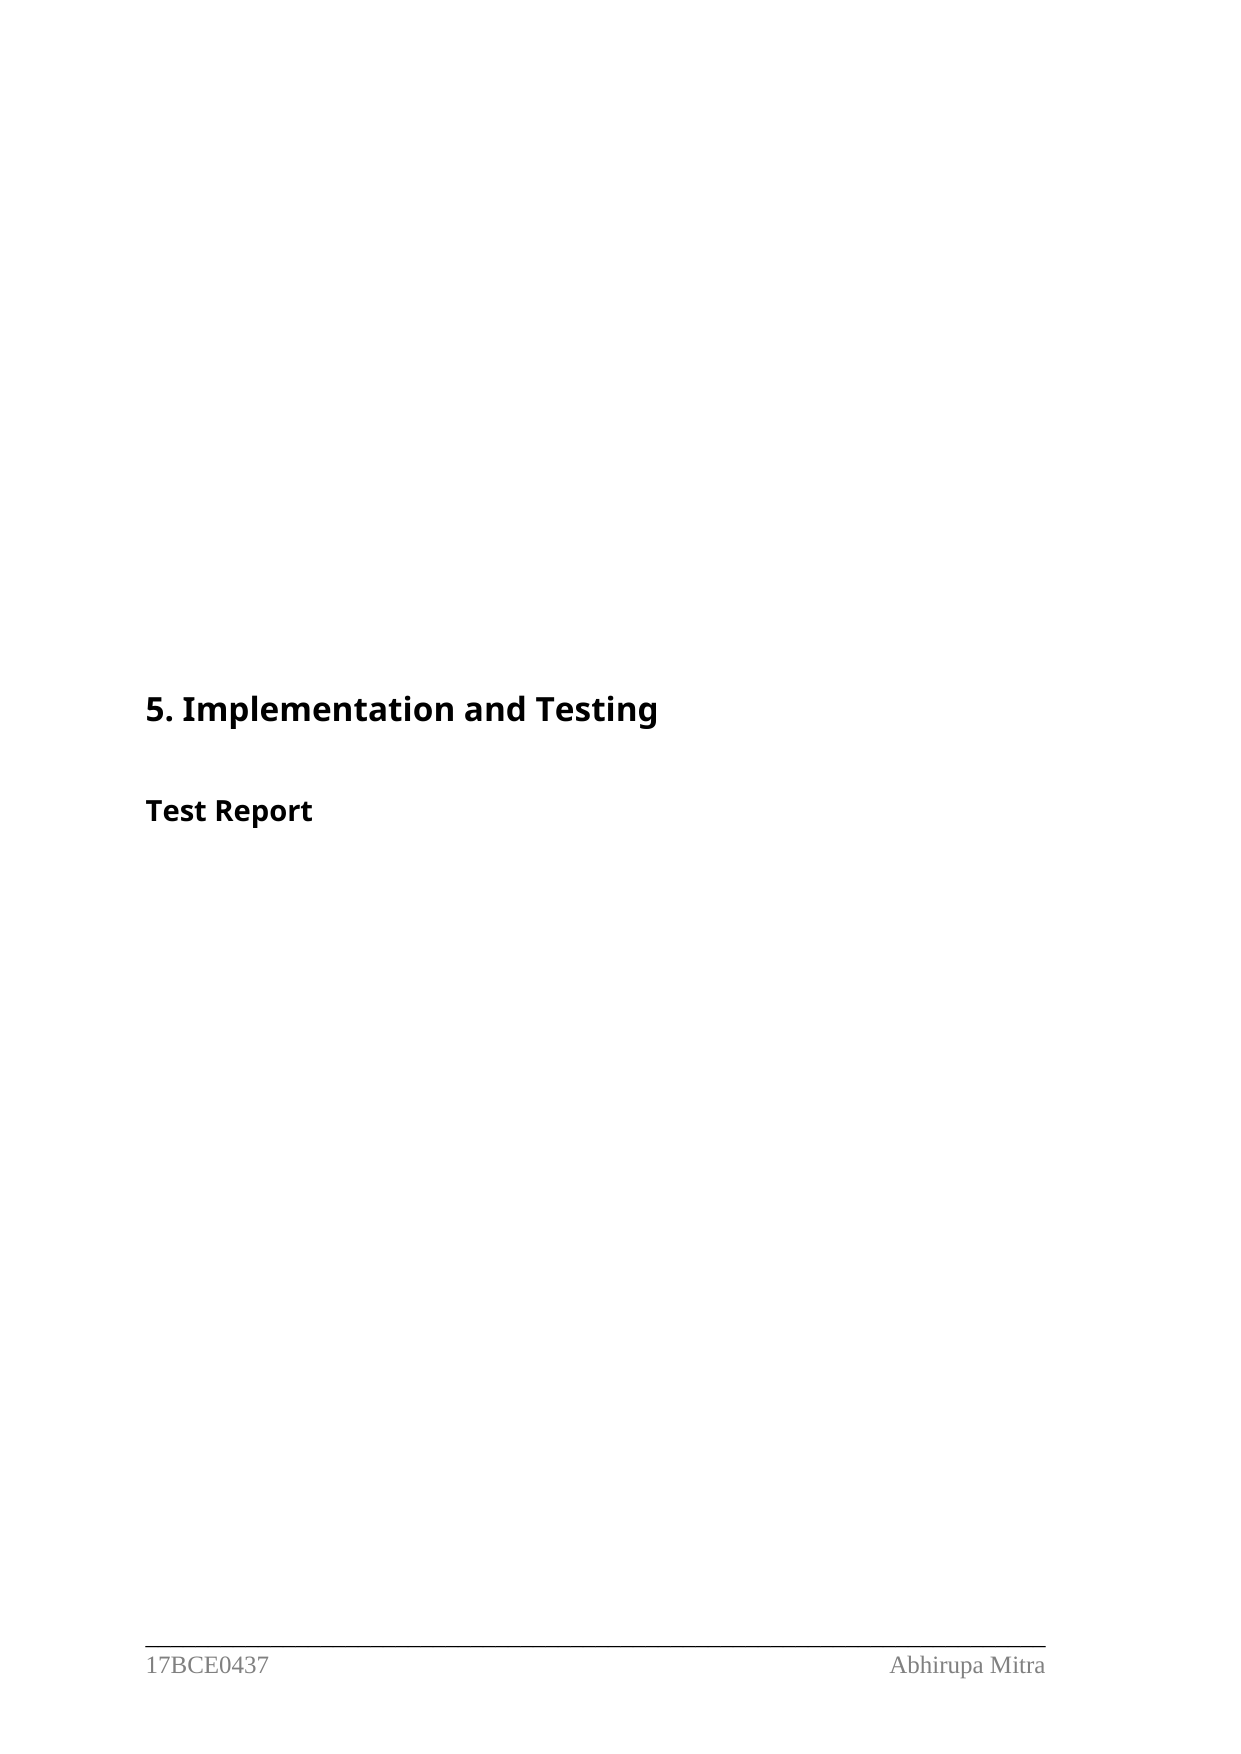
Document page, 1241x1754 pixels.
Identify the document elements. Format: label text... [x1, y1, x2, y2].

list 5. Implementation and Testing [145, 686, 1090, 732]
list Test Report [145, 791, 1090, 830]
